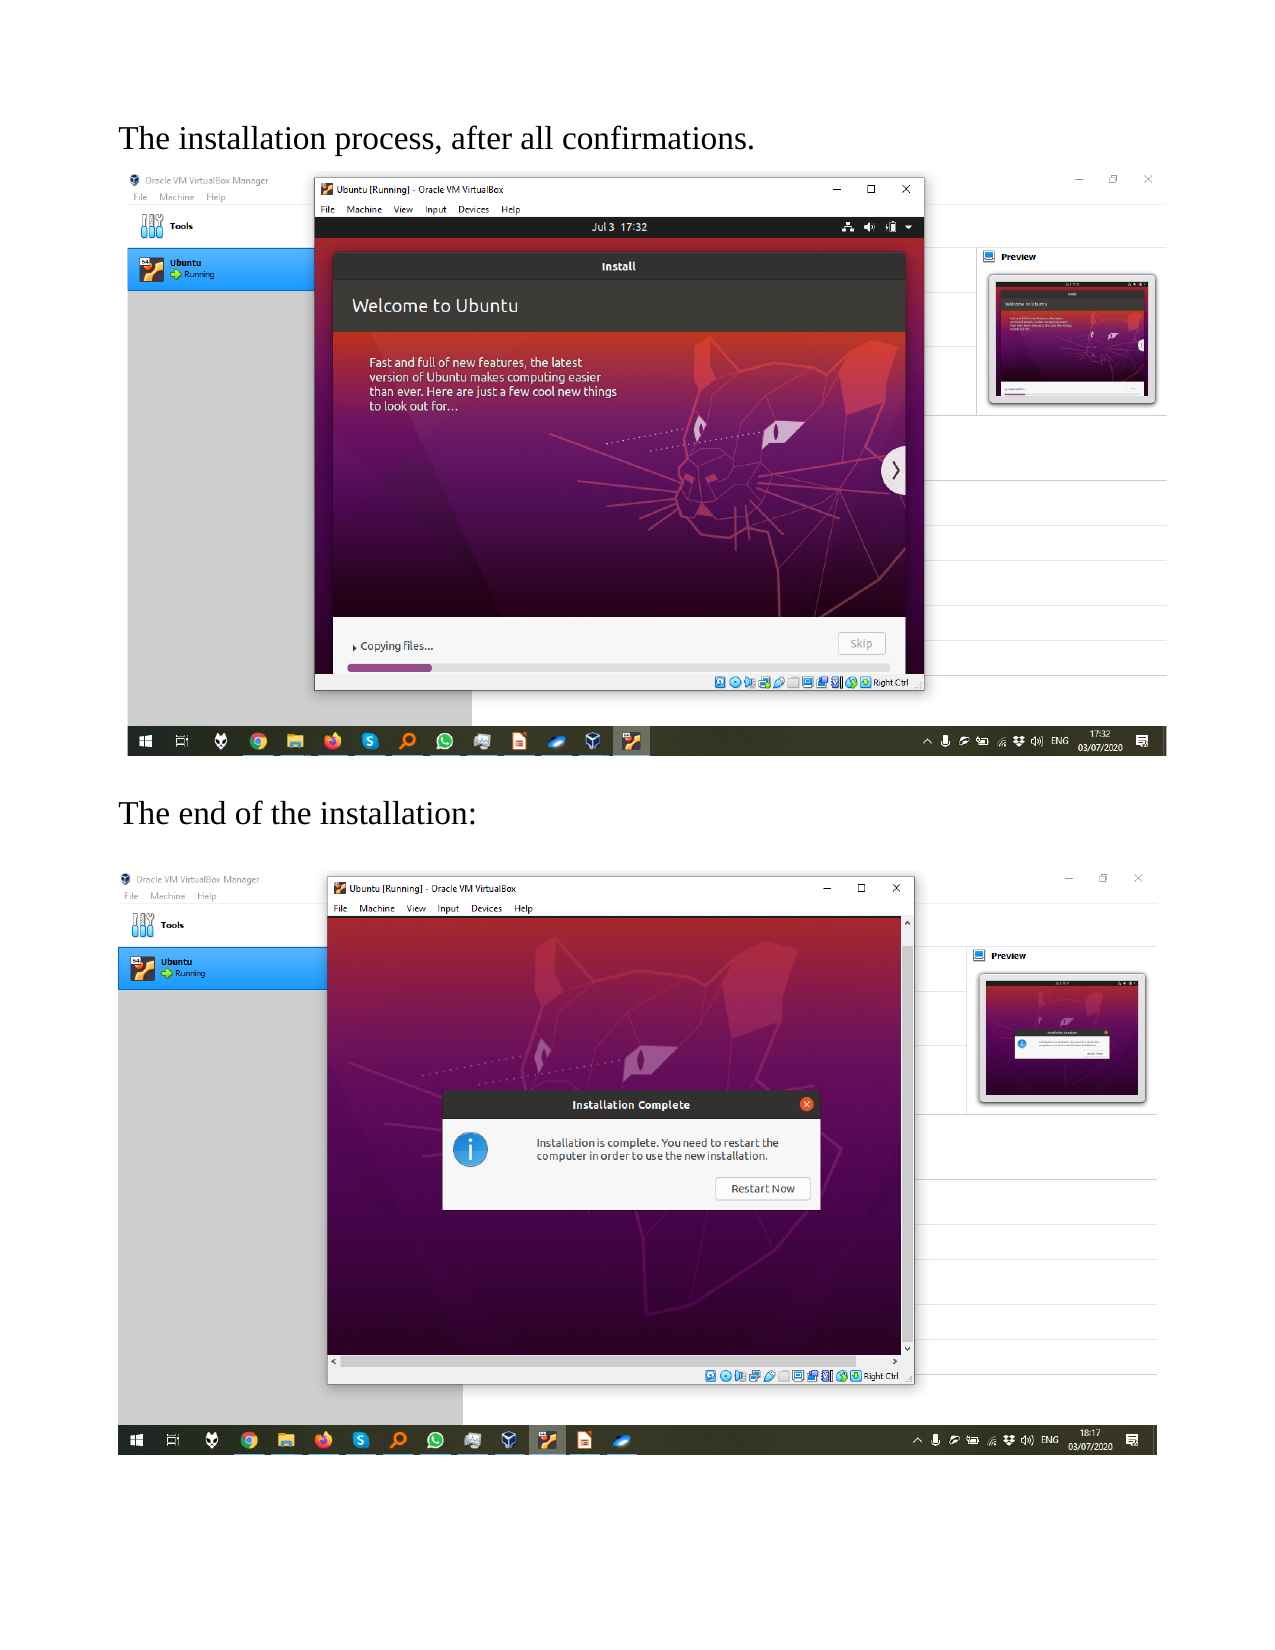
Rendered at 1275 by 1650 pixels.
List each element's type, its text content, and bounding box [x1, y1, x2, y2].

text The end of the installation: [118, 794, 1157, 832]
text The installation process, after all confirmations. [118, 118, 1157, 156]
picture [118, 870, 1157, 1455]
picture [127, 171, 1167, 756]
